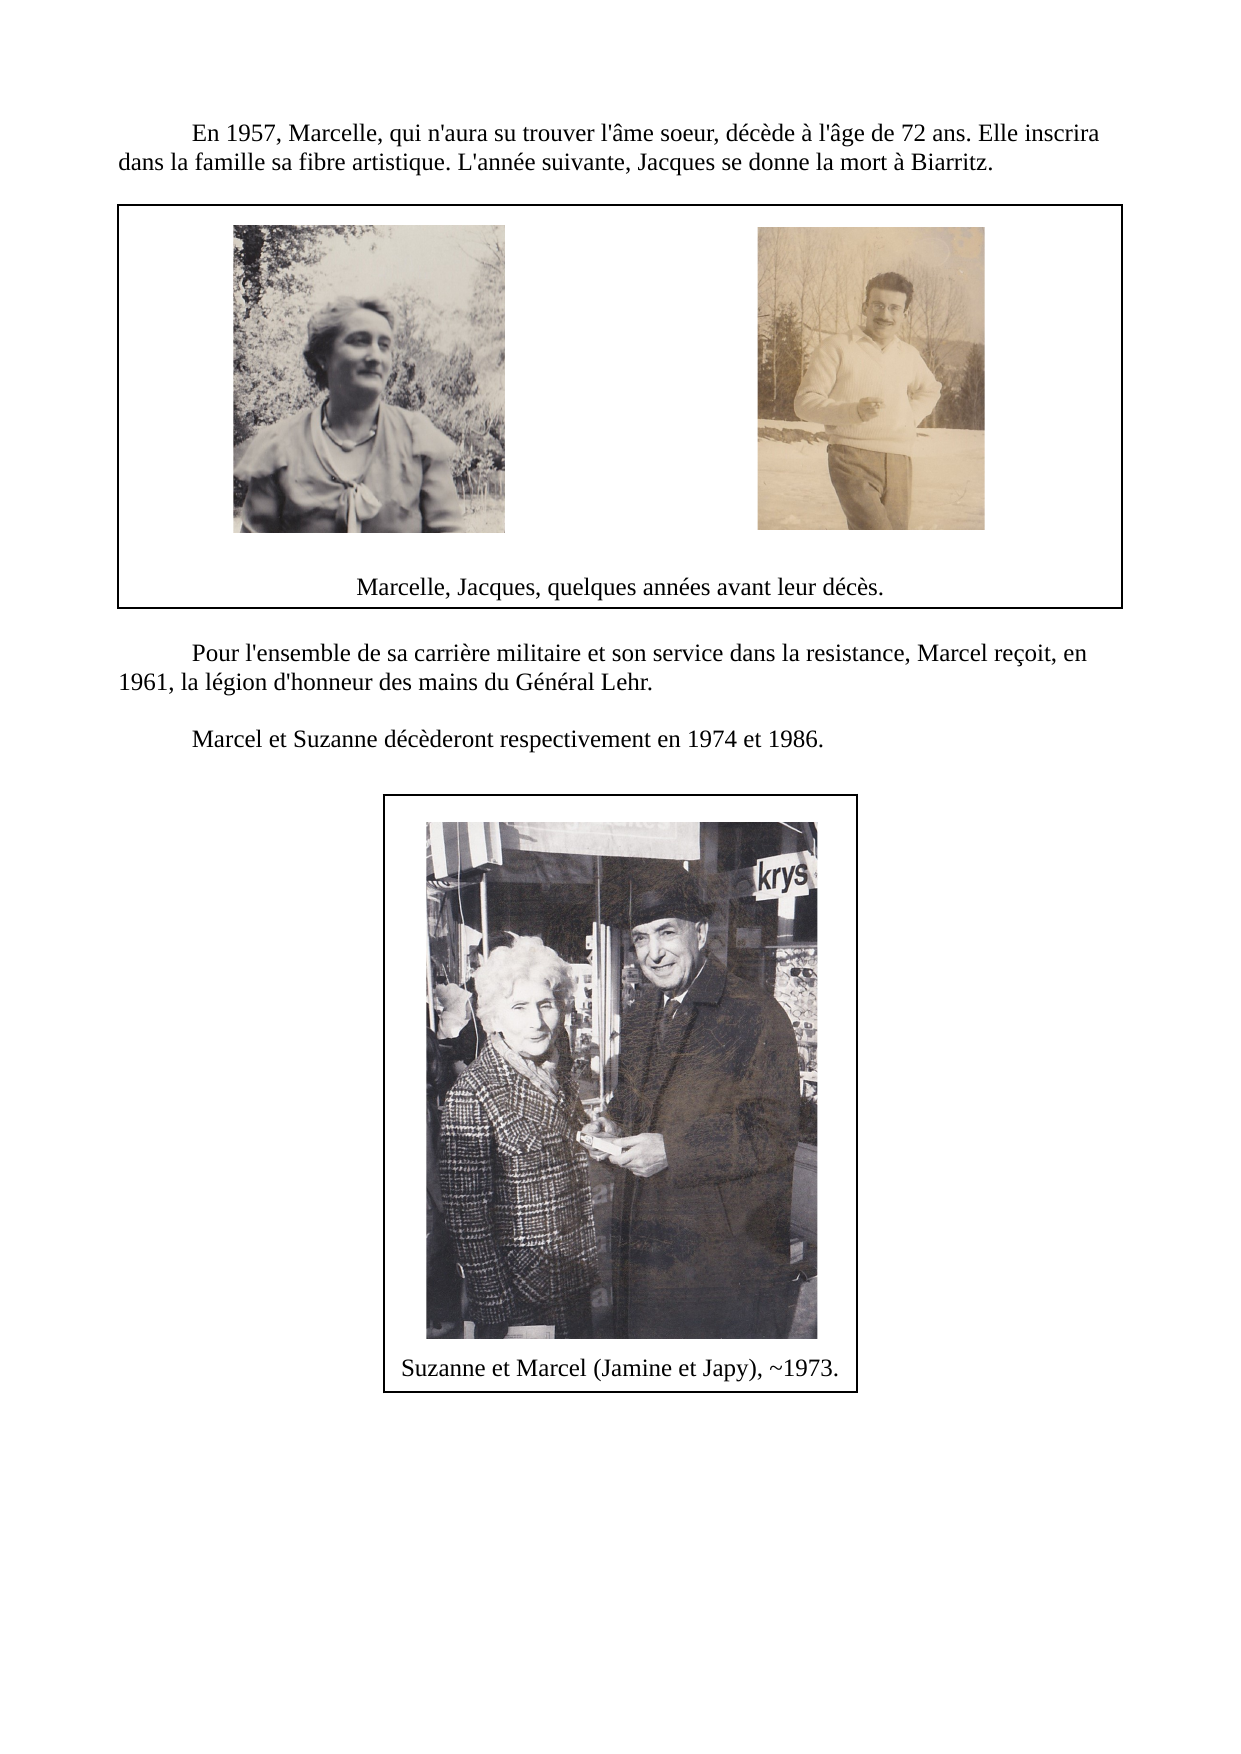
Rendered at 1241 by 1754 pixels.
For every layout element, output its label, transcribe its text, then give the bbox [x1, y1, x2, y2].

table_header [119, 206, 620, 567]
picture [426, 822, 818, 1339]
table_cell Marcelle, Jacques, quelques années avant leur décès. [119, 567, 1121, 607]
text Marcel et Suzanne décèderont respectivement en 1974 et 1986. [118, 724, 1122, 753]
picture [233, 225, 505, 533]
text En 1957, Marcelle, qui n'aura su trouver l'âme soeur, décède à l'âge de 72 ans. Elle inscrira dans la famille sa fibre artistique. L'année suivante, Jacques se donne la mort à Biarritz. [118, 118, 1122, 176]
text Suzanne et Marcel (Jamine et Japy), ~1973. [393, 804, 847, 1381]
text Pour l'ensemble de sa carrière militaire et son service dans la resistance, Marcel reçoit, en 1961, la légion d'honneur des mains du Général Lehr. [118, 638, 1122, 695]
picture [757, 227, 985, 530]
table_header [620, 206, 1121, 567]
